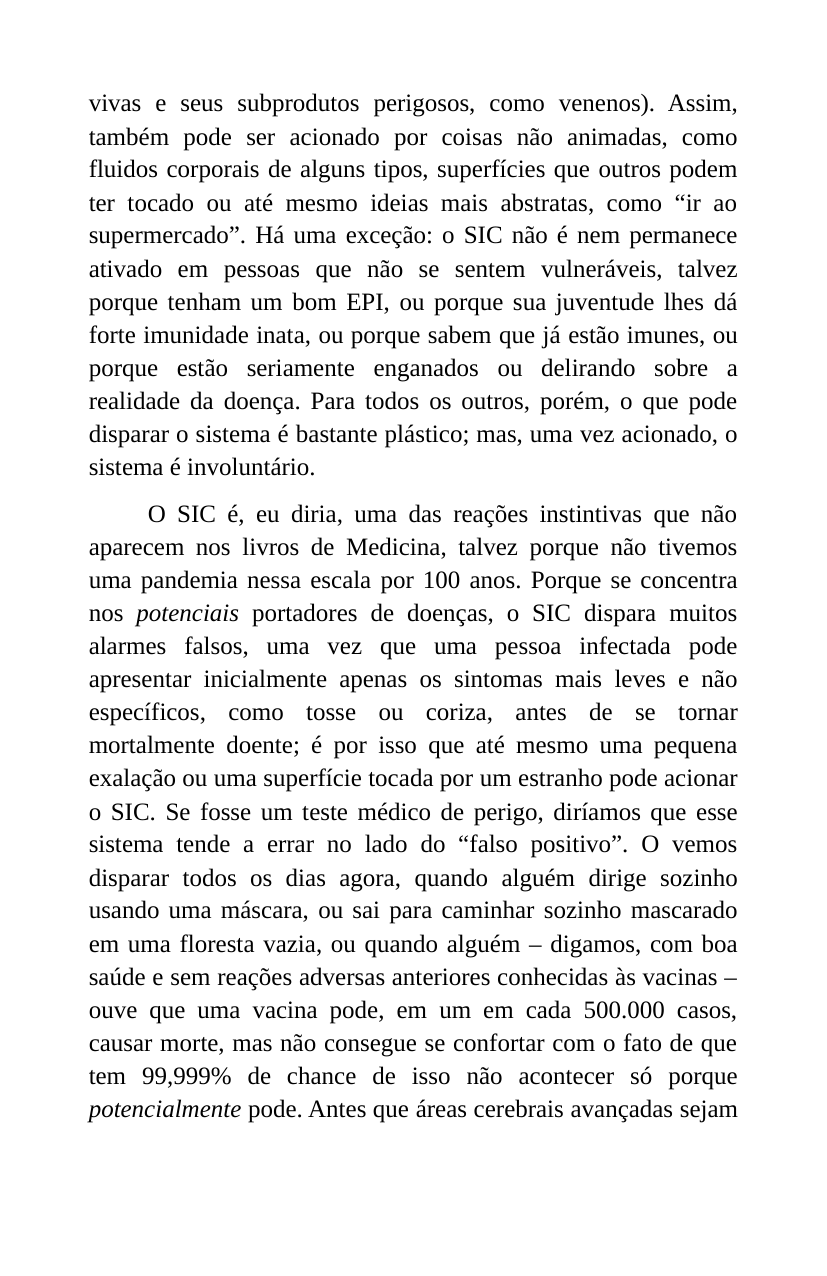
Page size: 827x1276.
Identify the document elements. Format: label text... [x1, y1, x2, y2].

text O SIC é, eu diria, uma das reações instintivas que não aparecem nos livros de Medicina, talvez porque não tivemos uma pandemia nessa escala por 100 anos. Porque se concentra nos potenciais portadores de doenças, o SIC dispara muitos alarmes falsos, uma vez que uma pessoa infectada pode apresentar inicialmente apenas os sintomas mais leves e não específicos, como tosse ou coriza, antes de se tornar mortalmente doente; é por isso que até mesmo uma pequena exalação ou uma superfície tocada por um estranho pode acionar o SIC. Se fosse um teste médico de perigo, diríamos que esse sistema tende a errar no lado do “falso positivo”. O vemos disparar todos os dias agora, quando alguém dirige sozinho usando uma máscara, ou sai para caminhar sozinho mascarado em uma floresta vazia, ou quando alguém – digamos, com boa saúde e sem reações adversas anteriores conhecidas às vacinas – ouve que uma vacina pode, em um em cada 500.000 casos, causar morte, mas não consegue se confortar com o fato de que tem 99,999% de chance de isso não acontecer só porque potencialmente pode. Antes que áreas cerebrais avançadas sejam [88, 499, 738, 1122]
text vivas e seus subprodutos perigosos, como venenos). Assim, também pode ser acionado por coisas não animadas, como fluidos corporais de alguns tipos, superfícies que outros podem ter tocado ou até mesmo ideias mais abstratas, como “ir ao supermercado”. Há uma exceção: o SIC não é nem permanece ativado em pessoas que não se sentem vulneráveis, talvez porque tenham um bom EPI, ou porque sua juventude lhes dá forte imunidade inata, ou porque sabem que já estão imunes, ou porque estão seriamente enganados ou delirando sobre a realidade da doença. Para todos os outros, porém, o que pode disparar o sistema é bastante plástico; mas, uma vez acionado, o sistema é involuntário. [88, 88, 738, 481]
